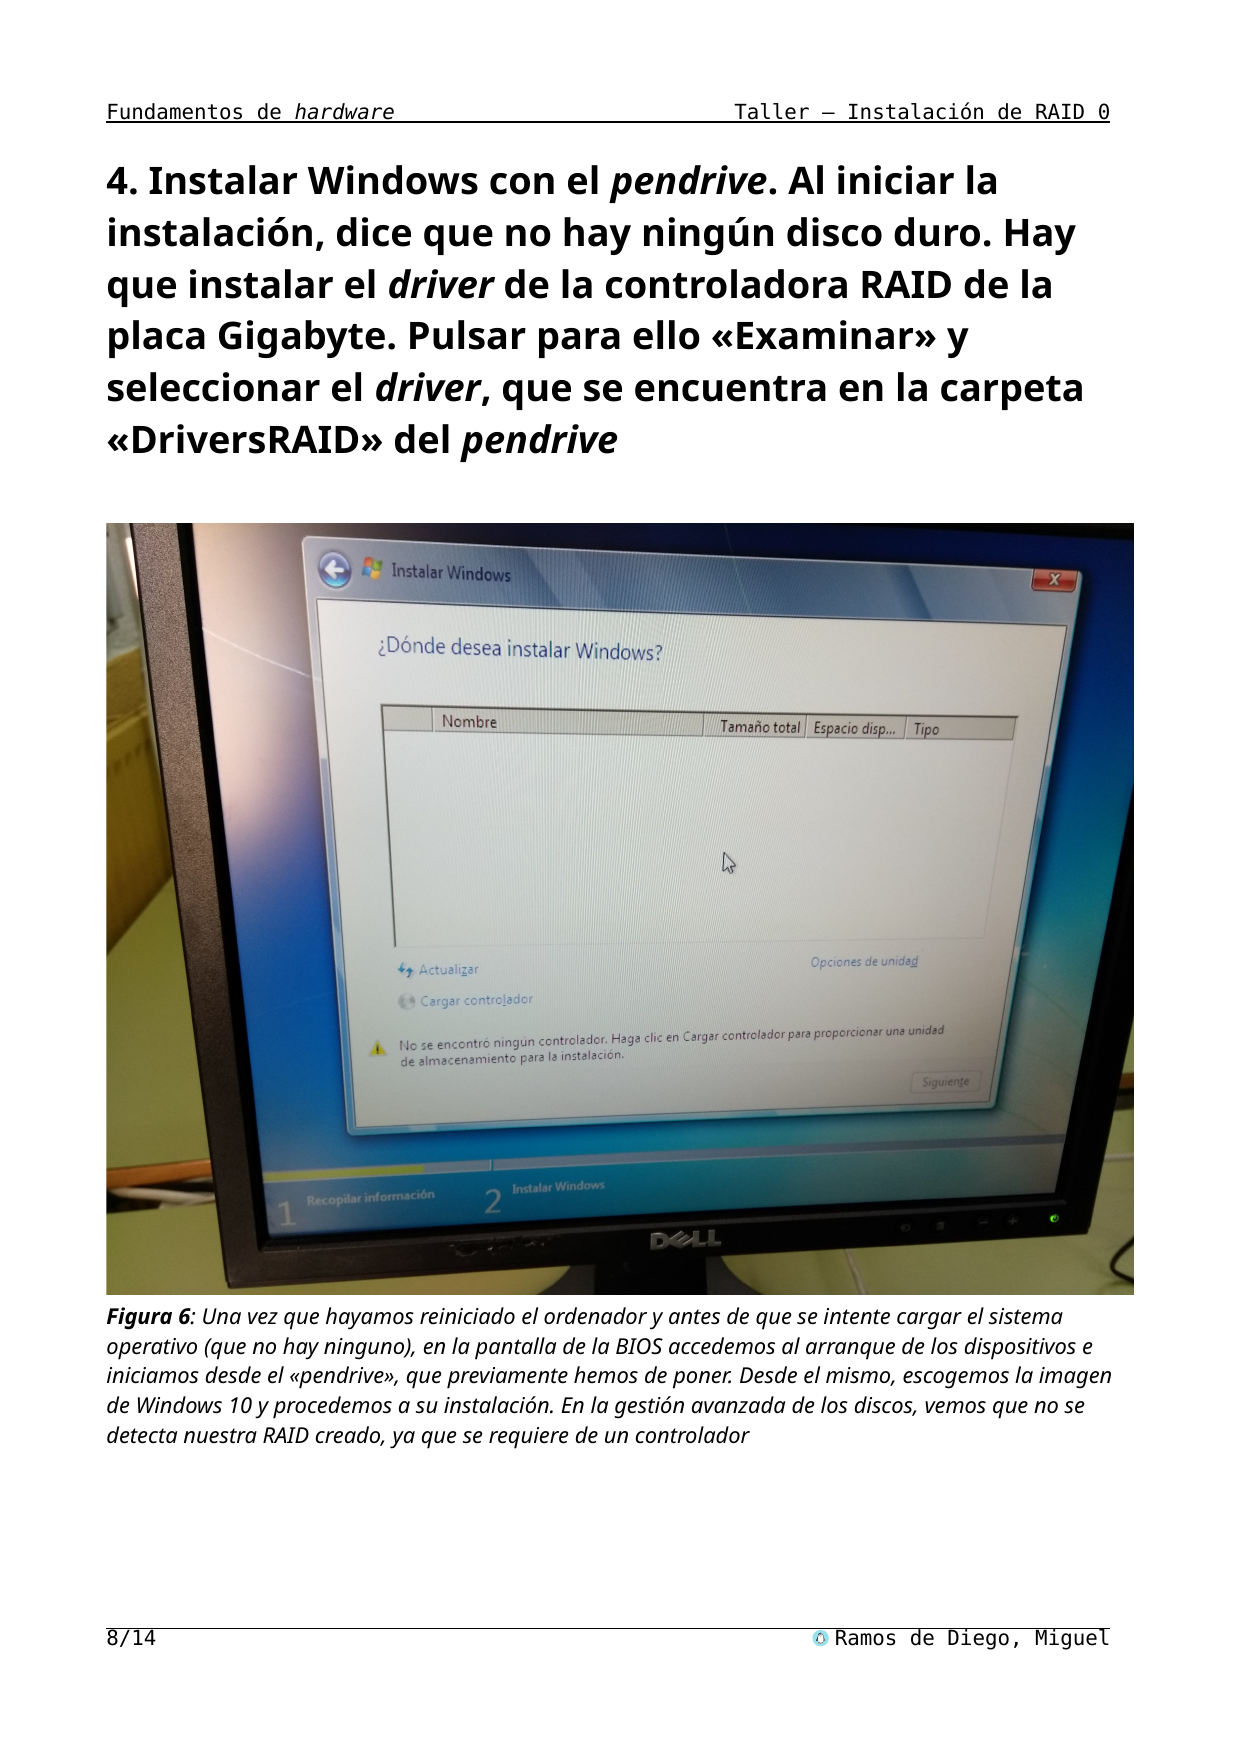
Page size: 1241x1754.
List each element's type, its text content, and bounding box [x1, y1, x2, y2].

text Figura 6: Una vez que hayamos reiniciado el ordenador y antes de que se intente cargar el sistema operativo (que no hay ninguno), en la pantalla de la BIOS accedemos al arranque de los dispositivos e iniciamos desde el «pendrive», que previamente hemos de poner. Desde el mismo, escogemos la imagen de Windows 10 y procedemos a su instalación. En la gestión avanzada de los discos, vemos que no se detecta nuestra RAID creado, ya que se requiere de un controlador [106, 1295, 1134, 1450]
picture [106, 523, 1134, 1295]
subtitle 4. Instalar Windows con el pendrive. Al iniciar la instalación, dice que no hay ningún disco duro. Hay que instalar el driver de la controladora RAID de la placa Gigabyte. Pulsar para ello «Examinar» y seleccionar el driver, que se encuentra en la carpeta «DriversRAID» del pendrive [106, 154, 1134, 464]
